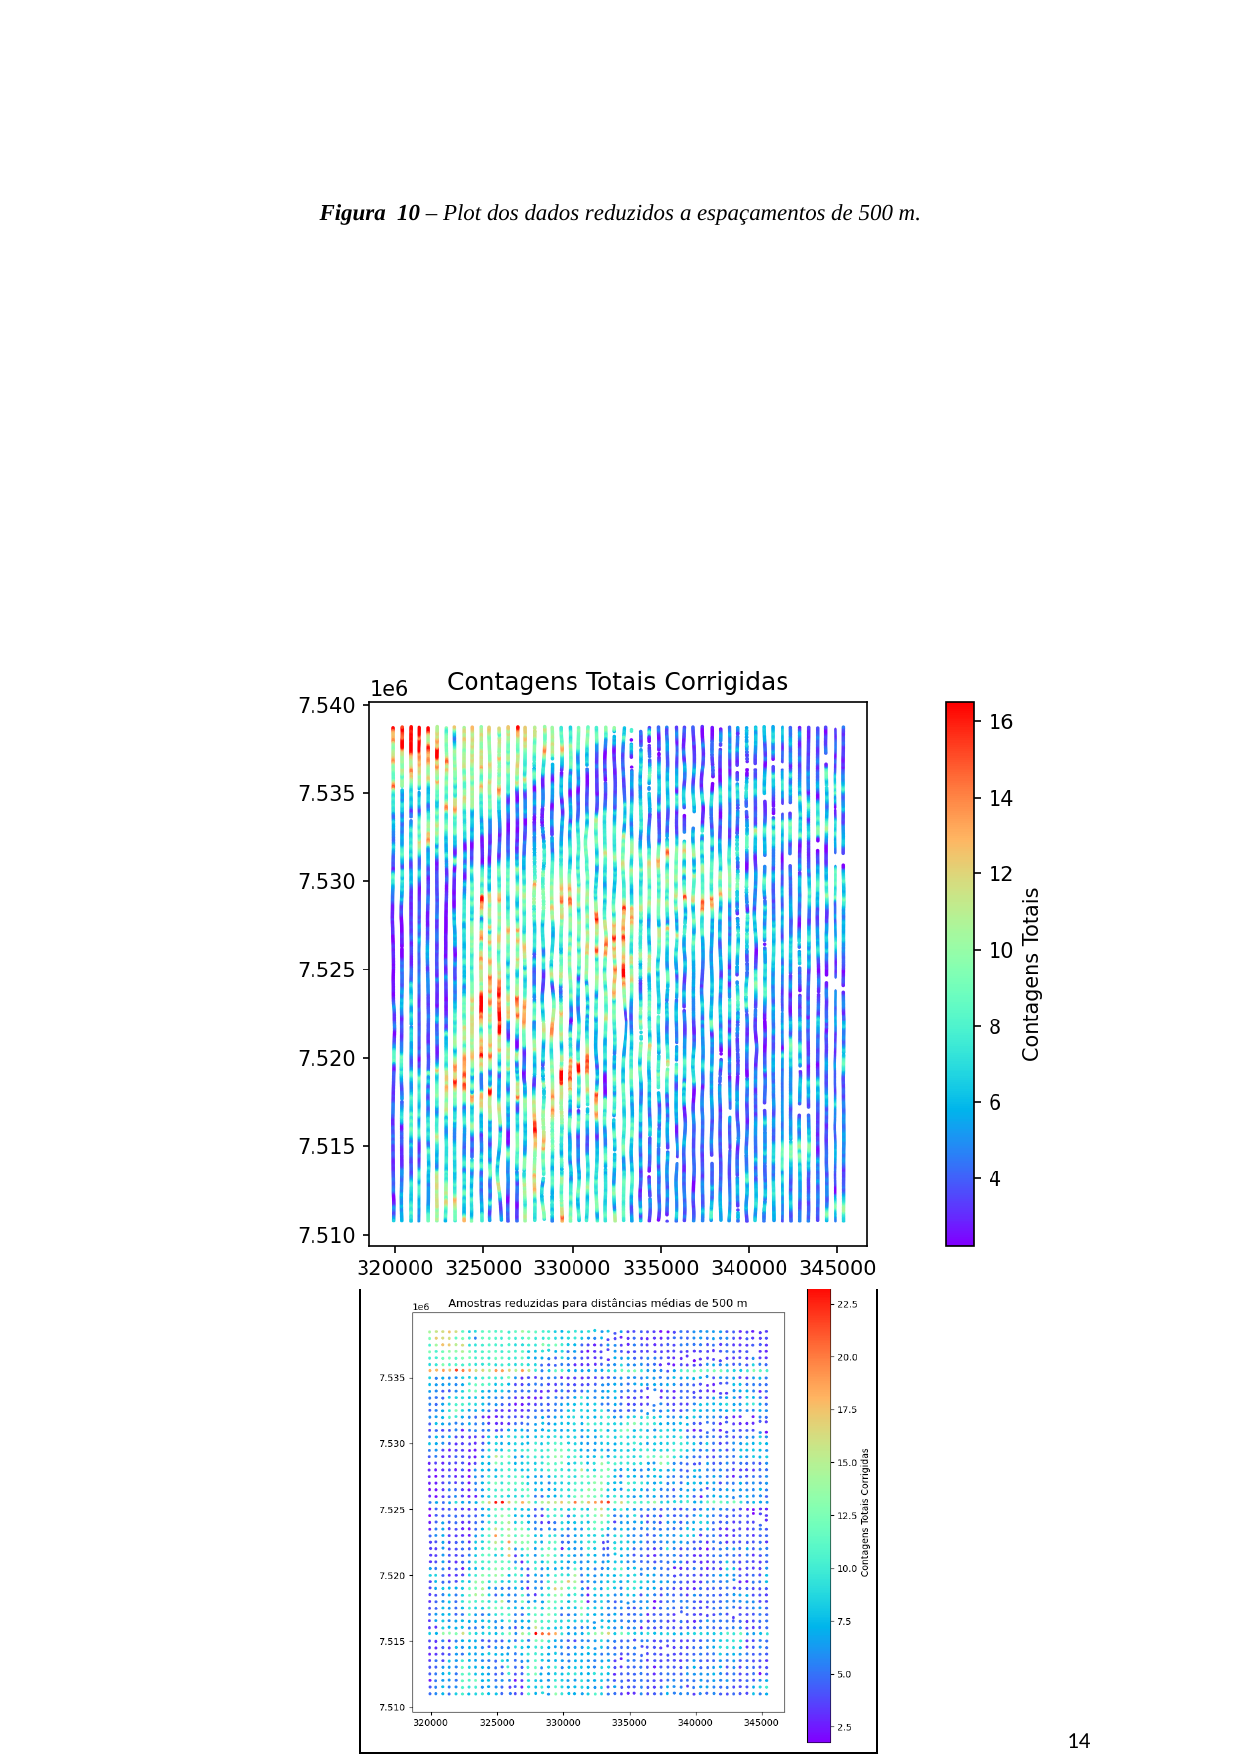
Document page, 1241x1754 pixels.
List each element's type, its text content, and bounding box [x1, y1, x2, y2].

text Figura 10 – Plot dos dados reduzidos a espaçamentos de 500 m. [150, 199, 1090, 225]
picture [284, 656, 1057, 1752]
